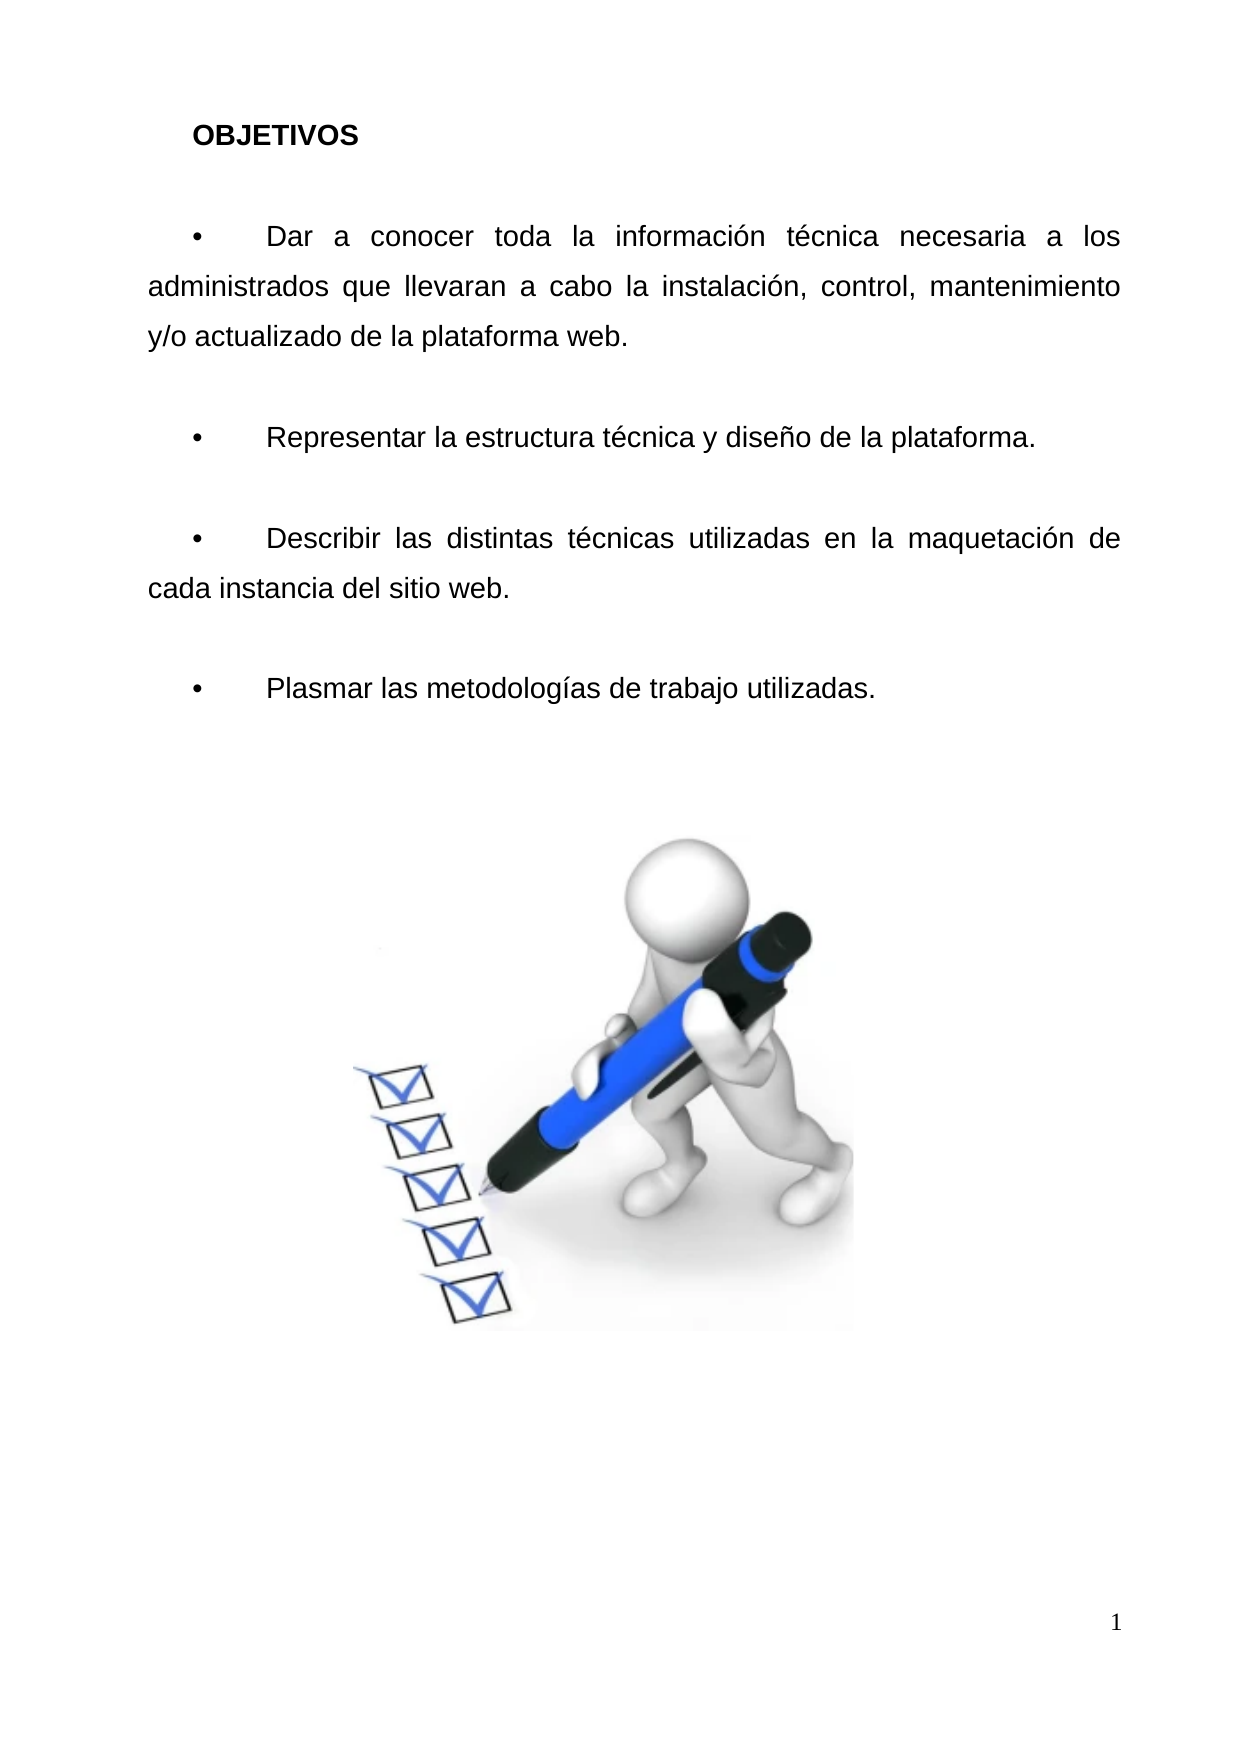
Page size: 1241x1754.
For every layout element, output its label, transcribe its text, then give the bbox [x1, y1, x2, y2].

text OBJETIVOS [148, 118, 1122, 152]
picture [353, 835, 854, 1331]
text • Describir las distintas técnicas utilizadas en la maquetación de cada instancia del sitio web. [148, 521, 1122, 604]
text • Dar a conocer toda la información técnica necesaria a los administrados que llevaran a cabo la instalación, control, mantenimiento y/o actualizado de la plataforma web. [148, 219, 1122, 353]
text • Plasmar las metodologías de trabajo utilizadas. [148, 672, 1122, 705]
text • Representar la estructura técnica y diseño de la plataforma. [148, 420, 1122, 453]
